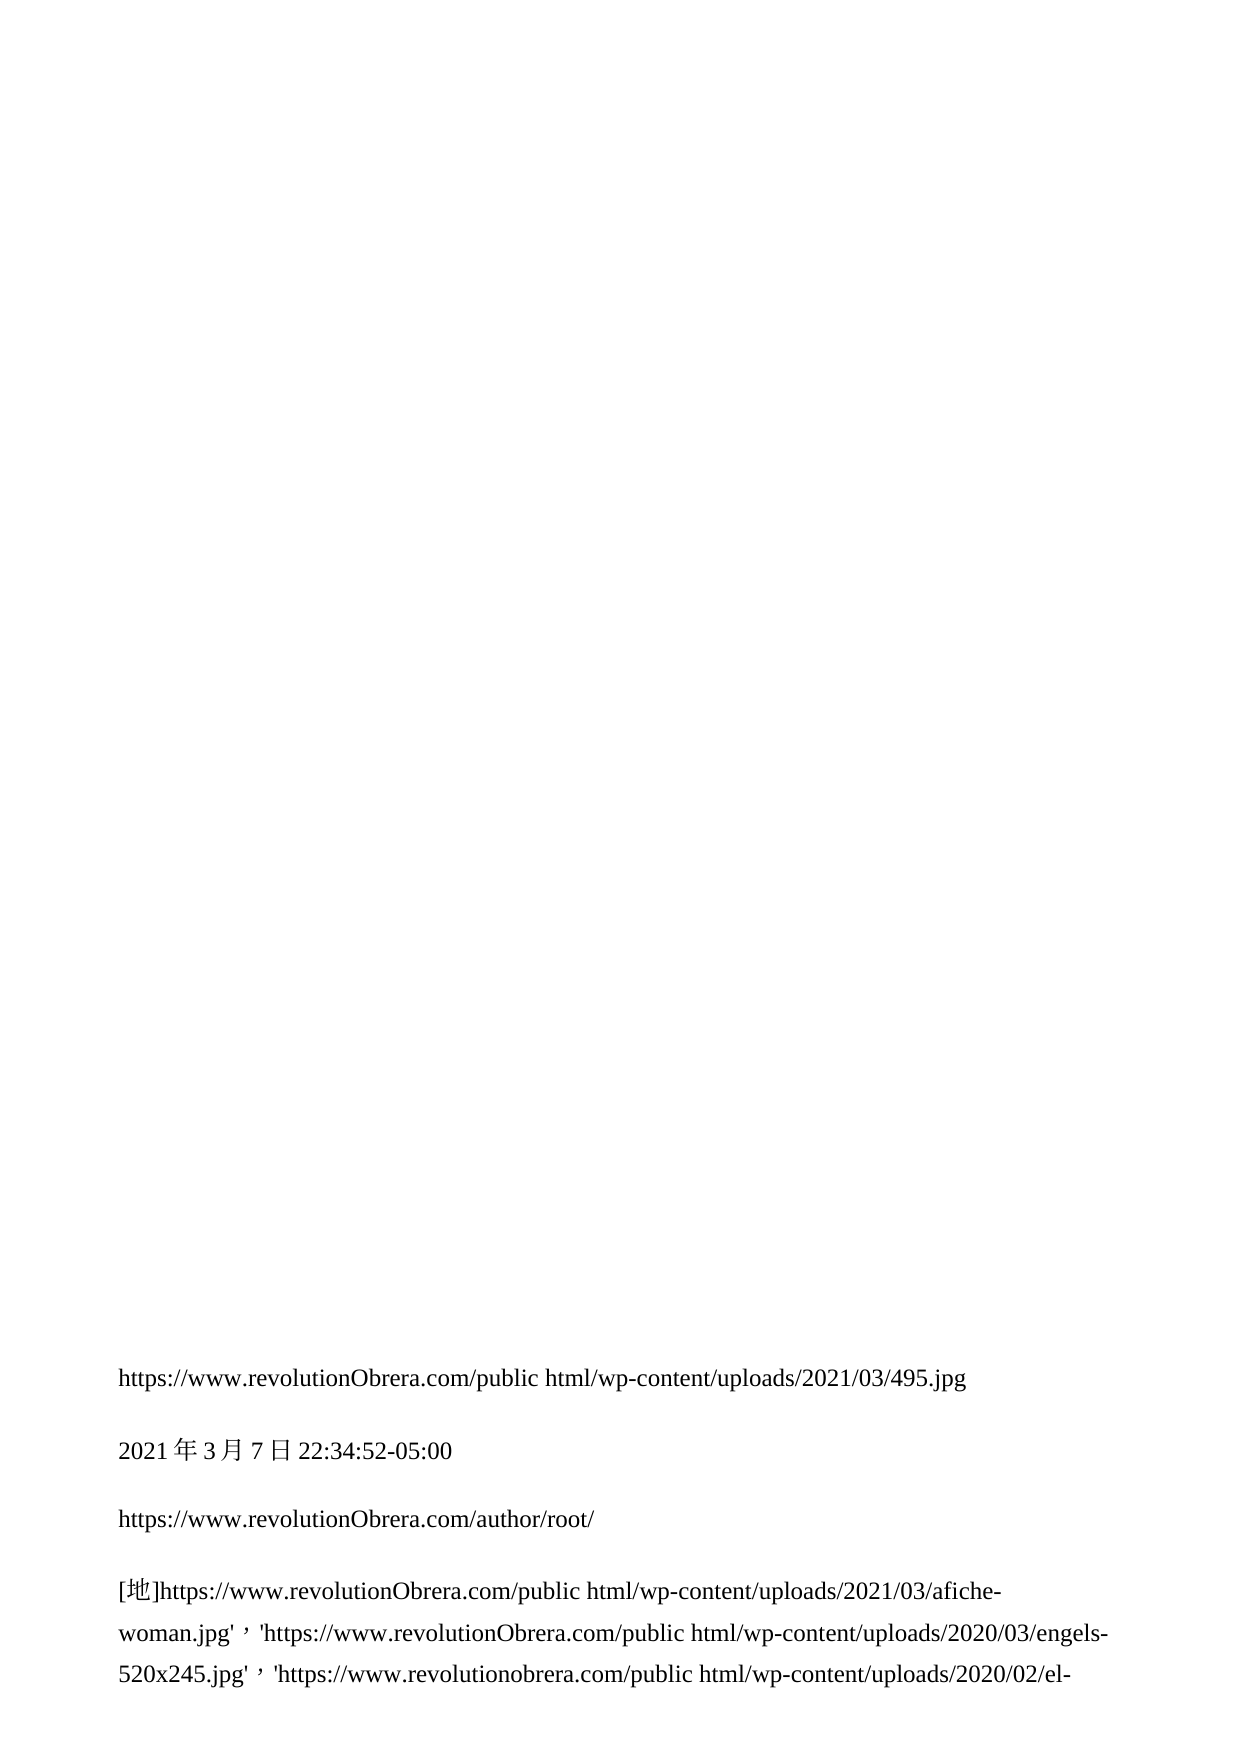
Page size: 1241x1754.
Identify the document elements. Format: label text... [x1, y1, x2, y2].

text https://www.revolutionObrera.com/public html/wp-content/uploads/2021/03/495.jpg 2021年3月7日22:34:52-05:00 https://www.revolutionObrera.com/author/root/ [地]https://www.revolutionObrera.com/public html/wp-content/uploads/2021/03/afiche-woman.jpg'，'https://www.revolutionObrera.com/public html/wp-content/uploads/2020/03/engels-520x245.jpg'，'https://www.revolutionobrera.com/public html/wp-content/uploads/2020/02/el- [118, 1331, 1181, 1689]
